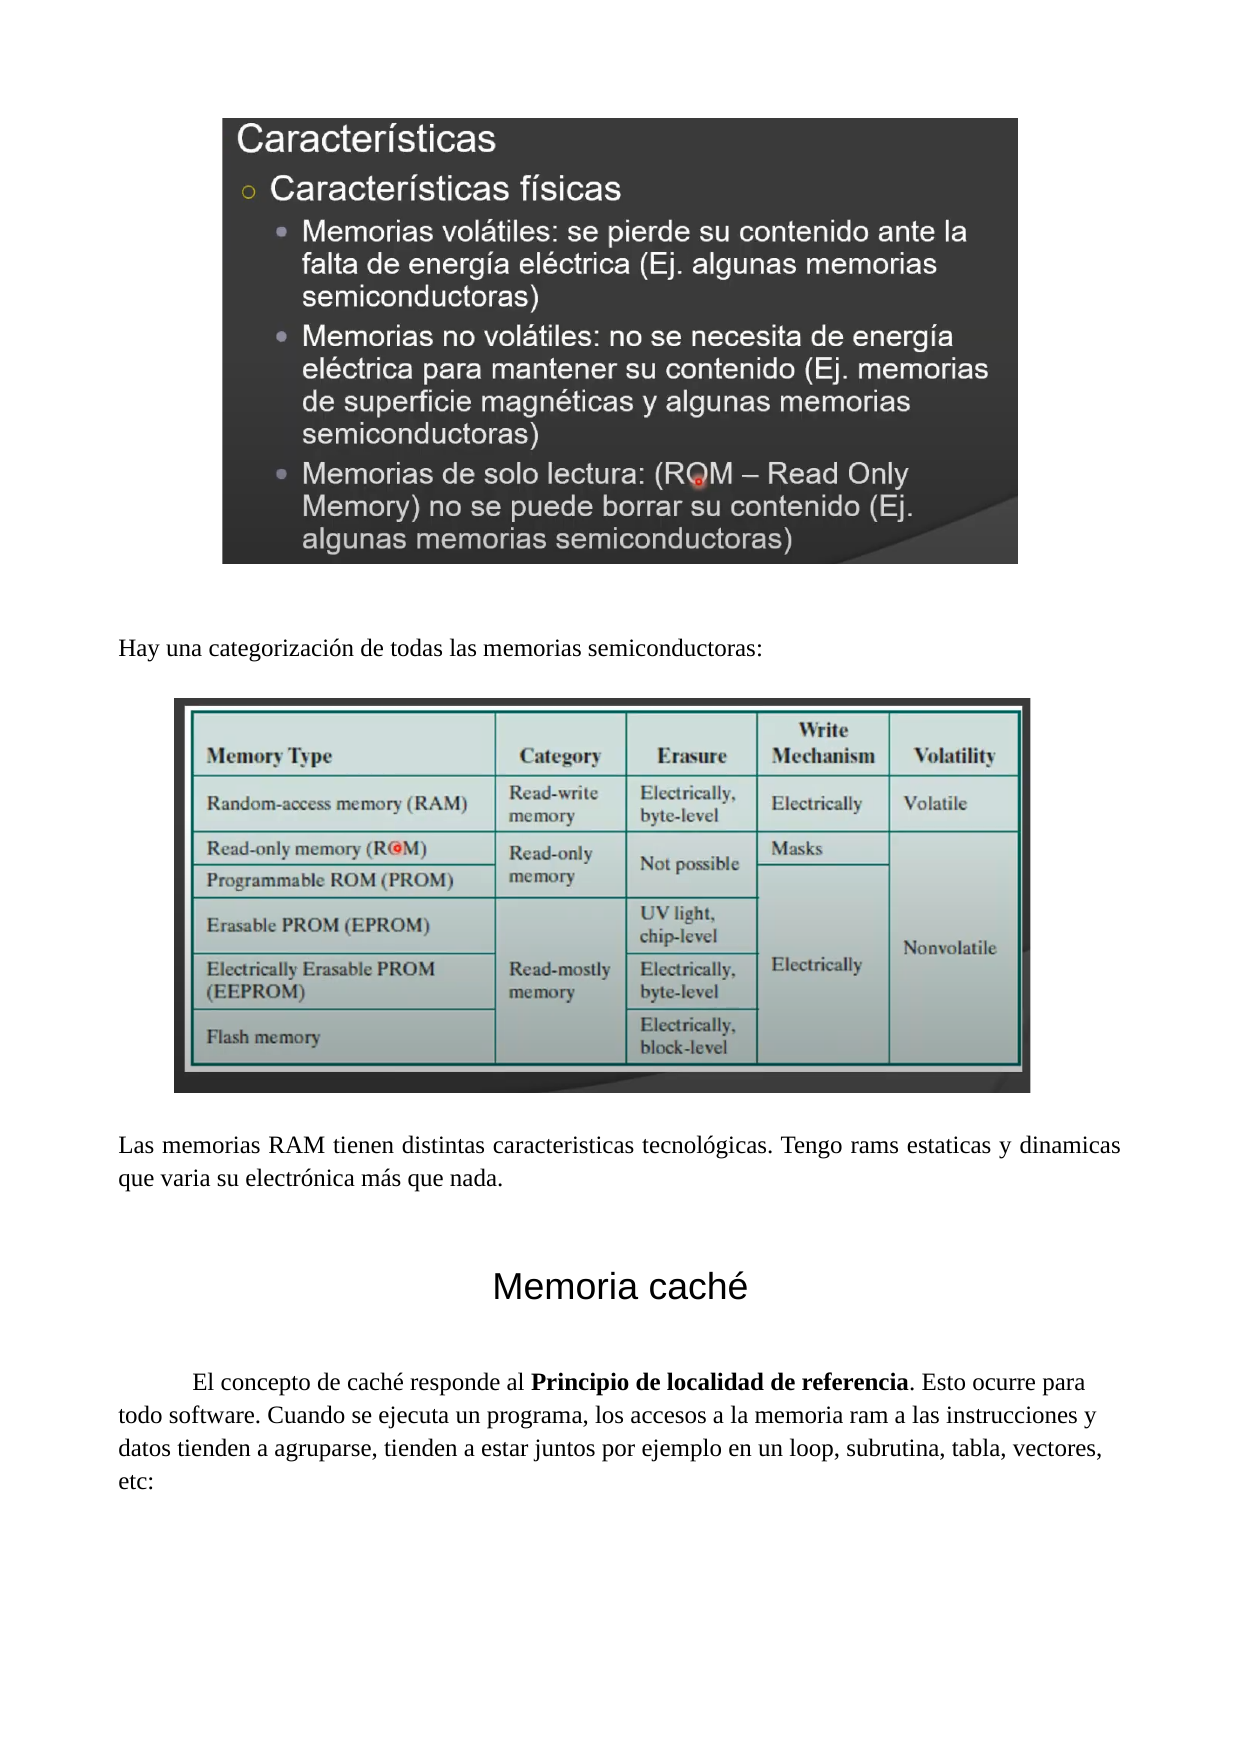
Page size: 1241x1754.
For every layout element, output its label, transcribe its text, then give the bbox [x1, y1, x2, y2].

picture [174, 698, 1031, 1093]
text Hay una categorización de todas las memorias semiconductoras: [118, 118, 1122, 662]
subtitle Memoria caché [118, 1264, 1122, 1307]
picture [222, 118, 1018, 564]
text El concepto de caché responde al Principio de localidad de referencia. Esto ocurre para todo software. Cuando se ejecuta un programa, los accesos a la memoria ram a las instrucciones y datos tienden a agruparse, tienden a estar juntos por ejemplo en un loop, subrutina, tabla, vectores, etc: [118, 1367, 1122, 1495]
text Las memorias RAM tienen distintas caracteristicas tecnológicas. Tengo rams estaticas y dinamicas que varia su electrónica más que nada. [118, 681, 1122, 1191]
